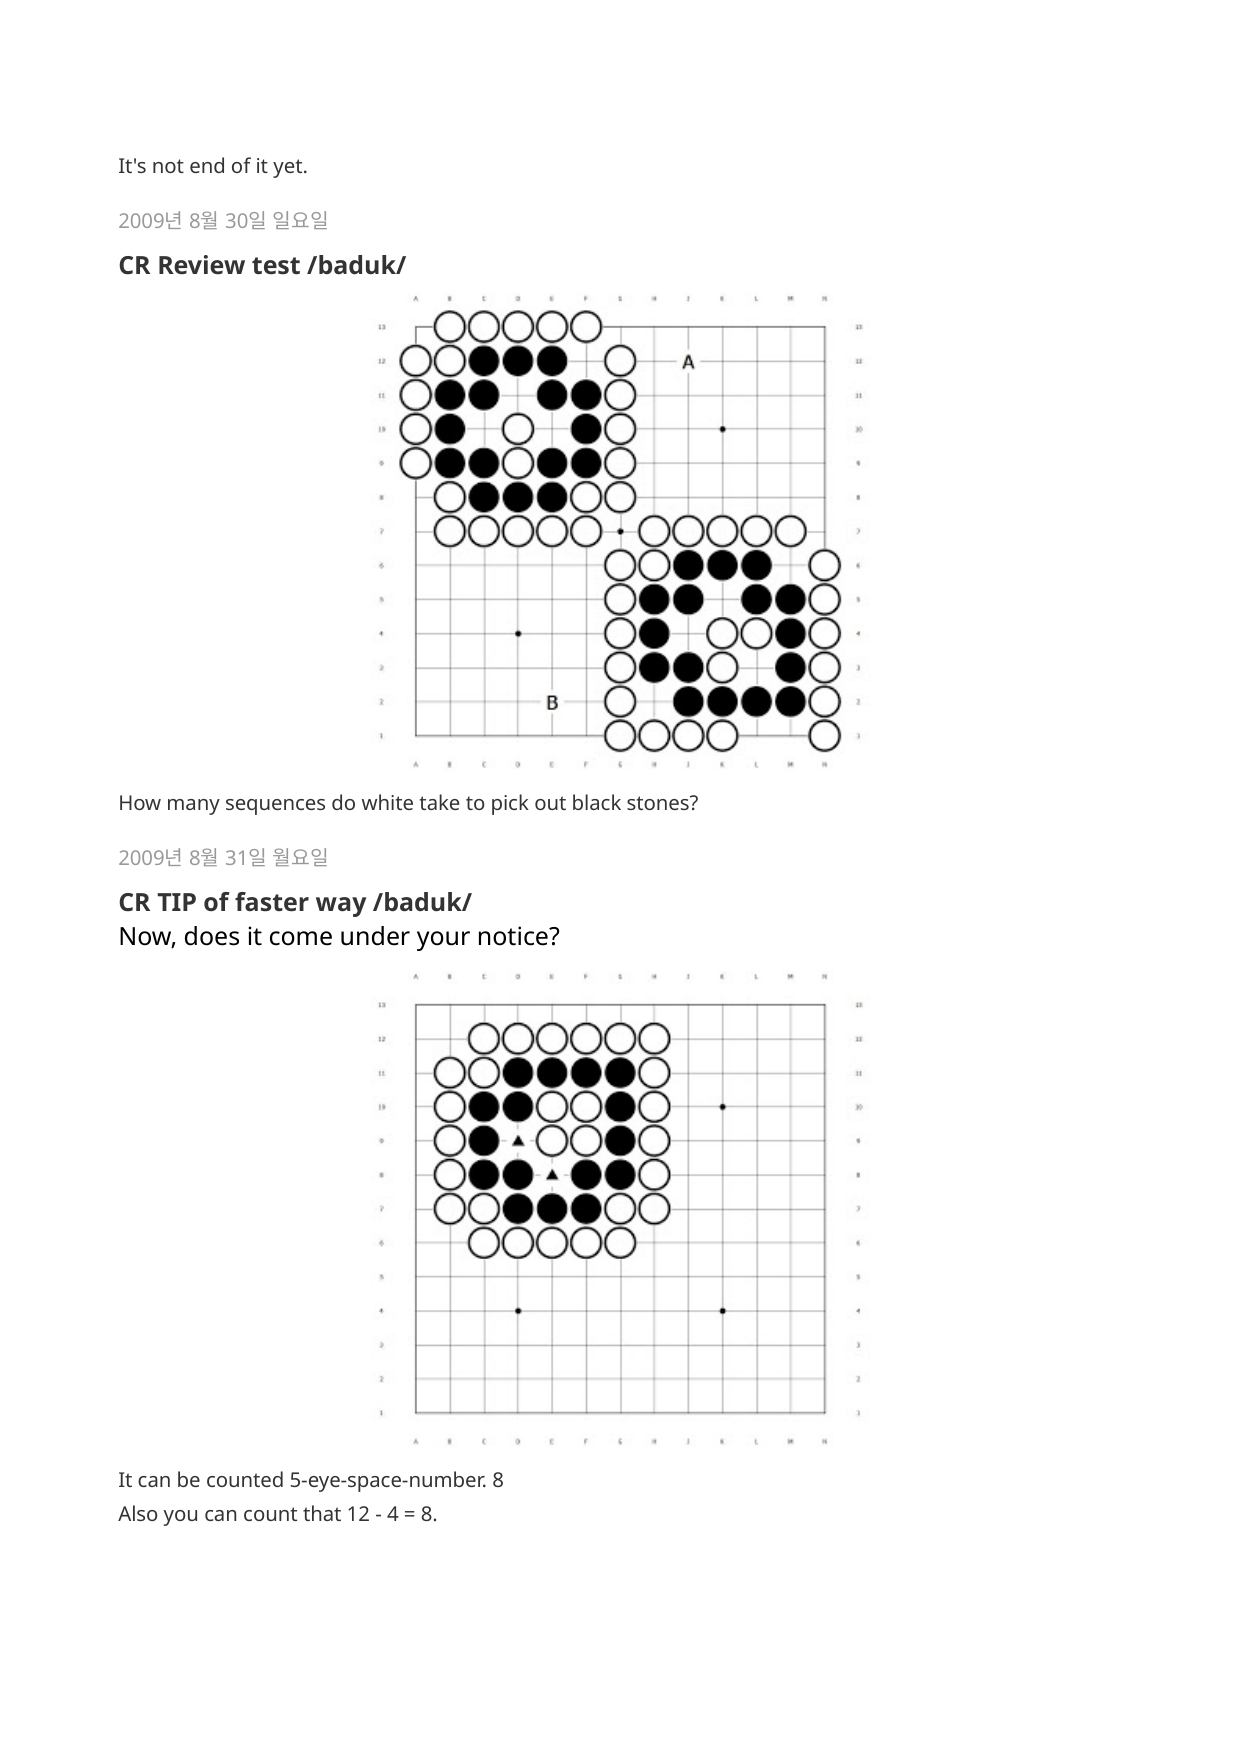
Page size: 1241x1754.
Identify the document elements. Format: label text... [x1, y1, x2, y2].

subtitle 2009년 8월 31일 월요일 [118, 842, 1122, 872]
text Now, does it come under your notice? [118, 918, 1122, 952]
picture [371, 960, 870, 1459]
subtitle 2009년 8월 30일 일요일 [118, 205, 1122, 235]
subtitle CR Review test /baduk/ [118, 247, 1122, 281]
text It's not end of it yet. [118, 118, 1122, 179]
subtitle CR TIP of faster way /baduk/ [118, 884, 1122, 918]
picture [371, 282, 870, 781]
text How many sequences do white take to pick out black stones? [118, 788, 1122, 816]
text It can be counted 5-eye-space-number. 8 Also you can count that 12 - 4 = 8. [118, 1466, 1122, 1527]
